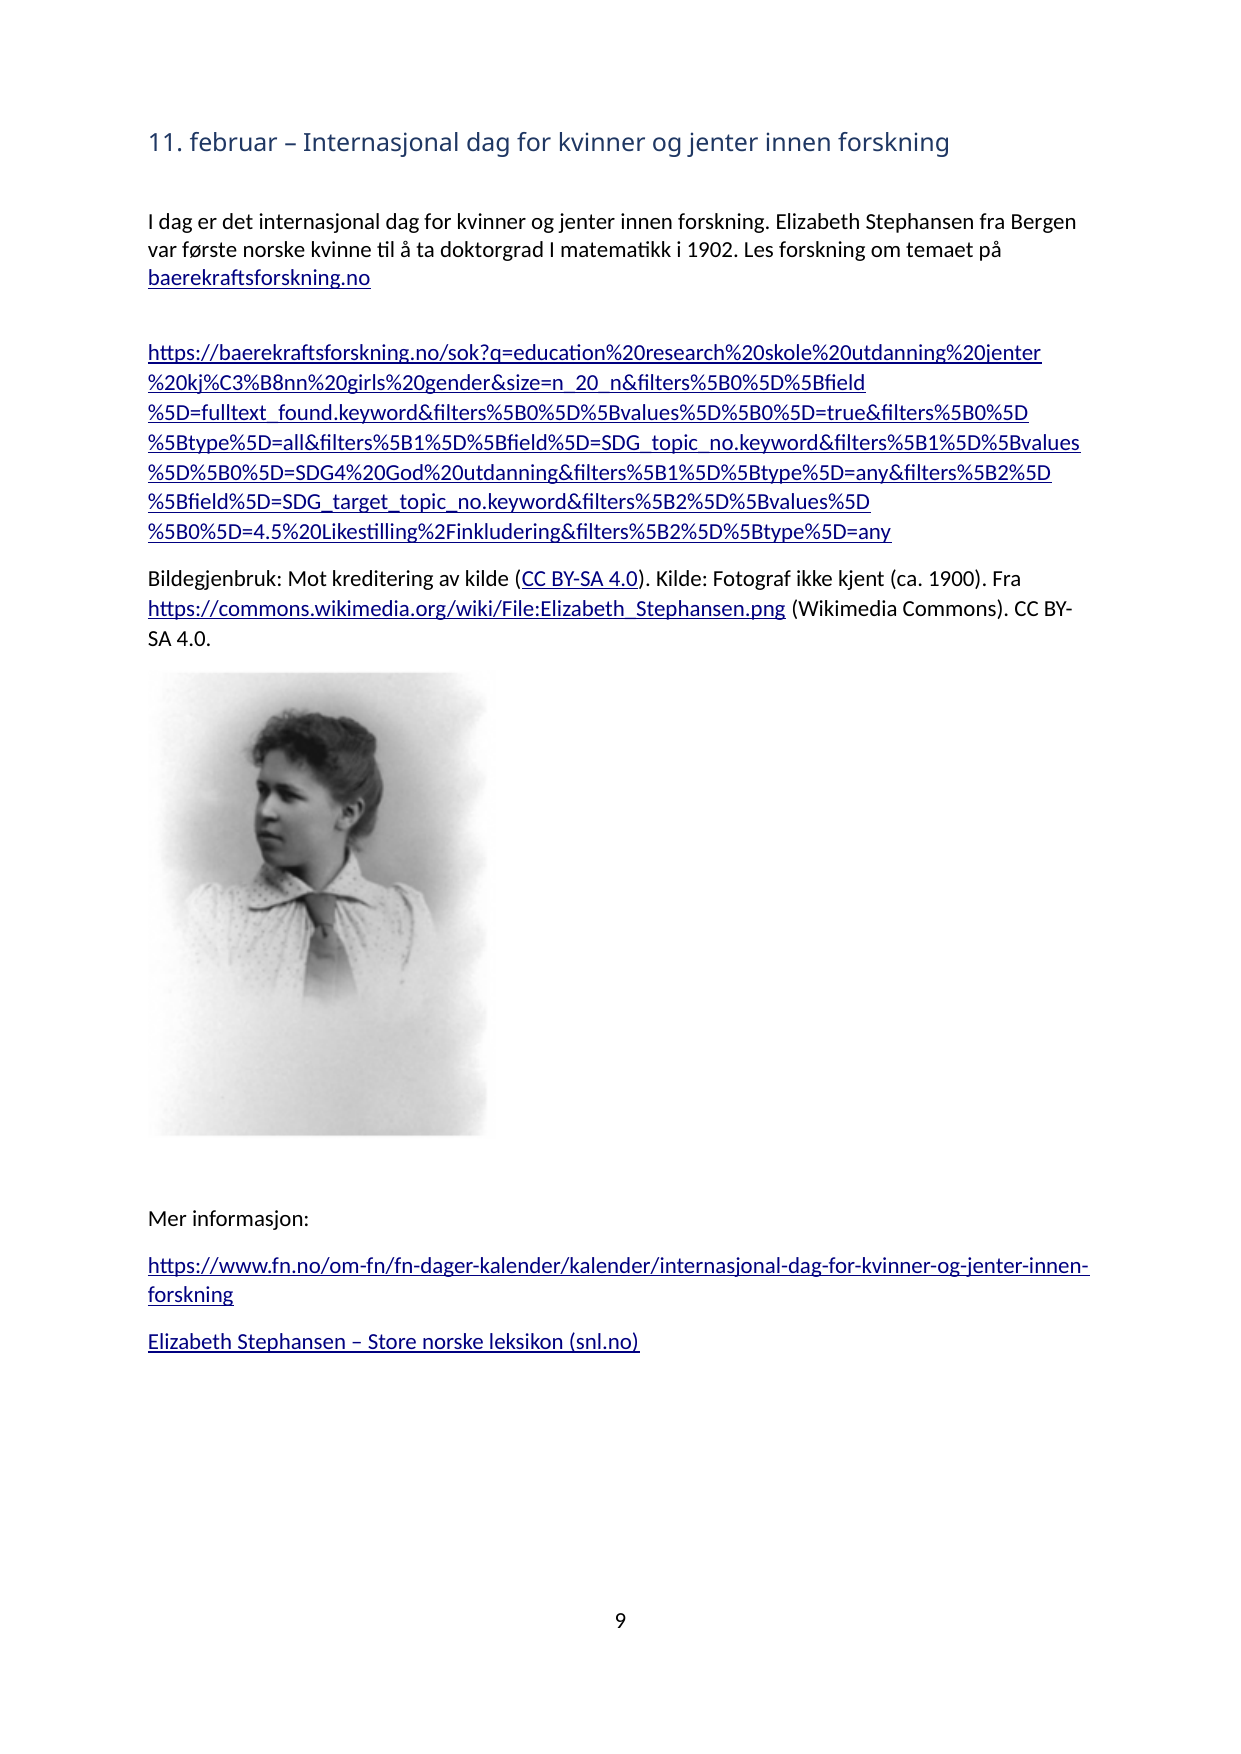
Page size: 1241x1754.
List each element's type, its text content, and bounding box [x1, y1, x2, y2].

text Elizabeth Stephansen – Store norske leksikon (snl.no) [148, 1327, 1093, 1355]
text https://baerekraftsforskning.no/sok?q=education%20research%20skole%20utdanning%20jenter%20kj%C3%B8nn%20girls%20gender&size=n_20_n&filters%5B0%5D%5Bfield%5D=fulltext_found.keyword&filters%5B0%5D%5Bvalues%5D%5B0%5D=true&filters%5B0%5D%5Btype%5D=all&filters%5B1%5D%5Bfield%5D=SDG_topic_no.keyword&filters%5B1%5D%5Bvalues%5D%5B0%5D=SDG4%20God%20utdanning&filters%5B1%5D%5Btype%5D=any&filters%5B2%5D%5Bfield%5D=SDG_target_topic_no.keyword&filters%5B2%5D%5Bvalues%5D%5B0%5D=4.5%20Likestilling%2Finkludering&filters%5B2%5D%5Btype%5D=any [148, 338, 1093, 545]
text Bildegjenbruk: Mot kreditering av kilde (CC BY-SA 4.0). Kilde: Fotograf ikke kjent (ca. 1900). Fra https://commons.wikimedia.org/wiki/File:Elizabeth_Stephansen.png (Wikimedia Commons). CC BY-SA 4.0. [148, 564, 1093, 652]
text Mer informasjon: [148, 1204, 1093, 1232]
subtitle 11. februar – Internasjonal dag for kvinner og jenter innen forskning [148, 124, 1093, 158]
text https://www.fn.no/om-fn/fn-dager-kalender/kalender/internasjonal-dag-for-kvinner-og-jenter-innen-forskning [148, 1251, 1093, 1309]
text I dag er det internasjonal dag for kvinner og jenter innen forskning. Elizabeth Stephansen fra Bergen var første norske kvinne til å ta doktorgrad I matematikk i 1902. Les forskning om temaet på baerekraftsforskning.no [148, 207, 1093, 291]
